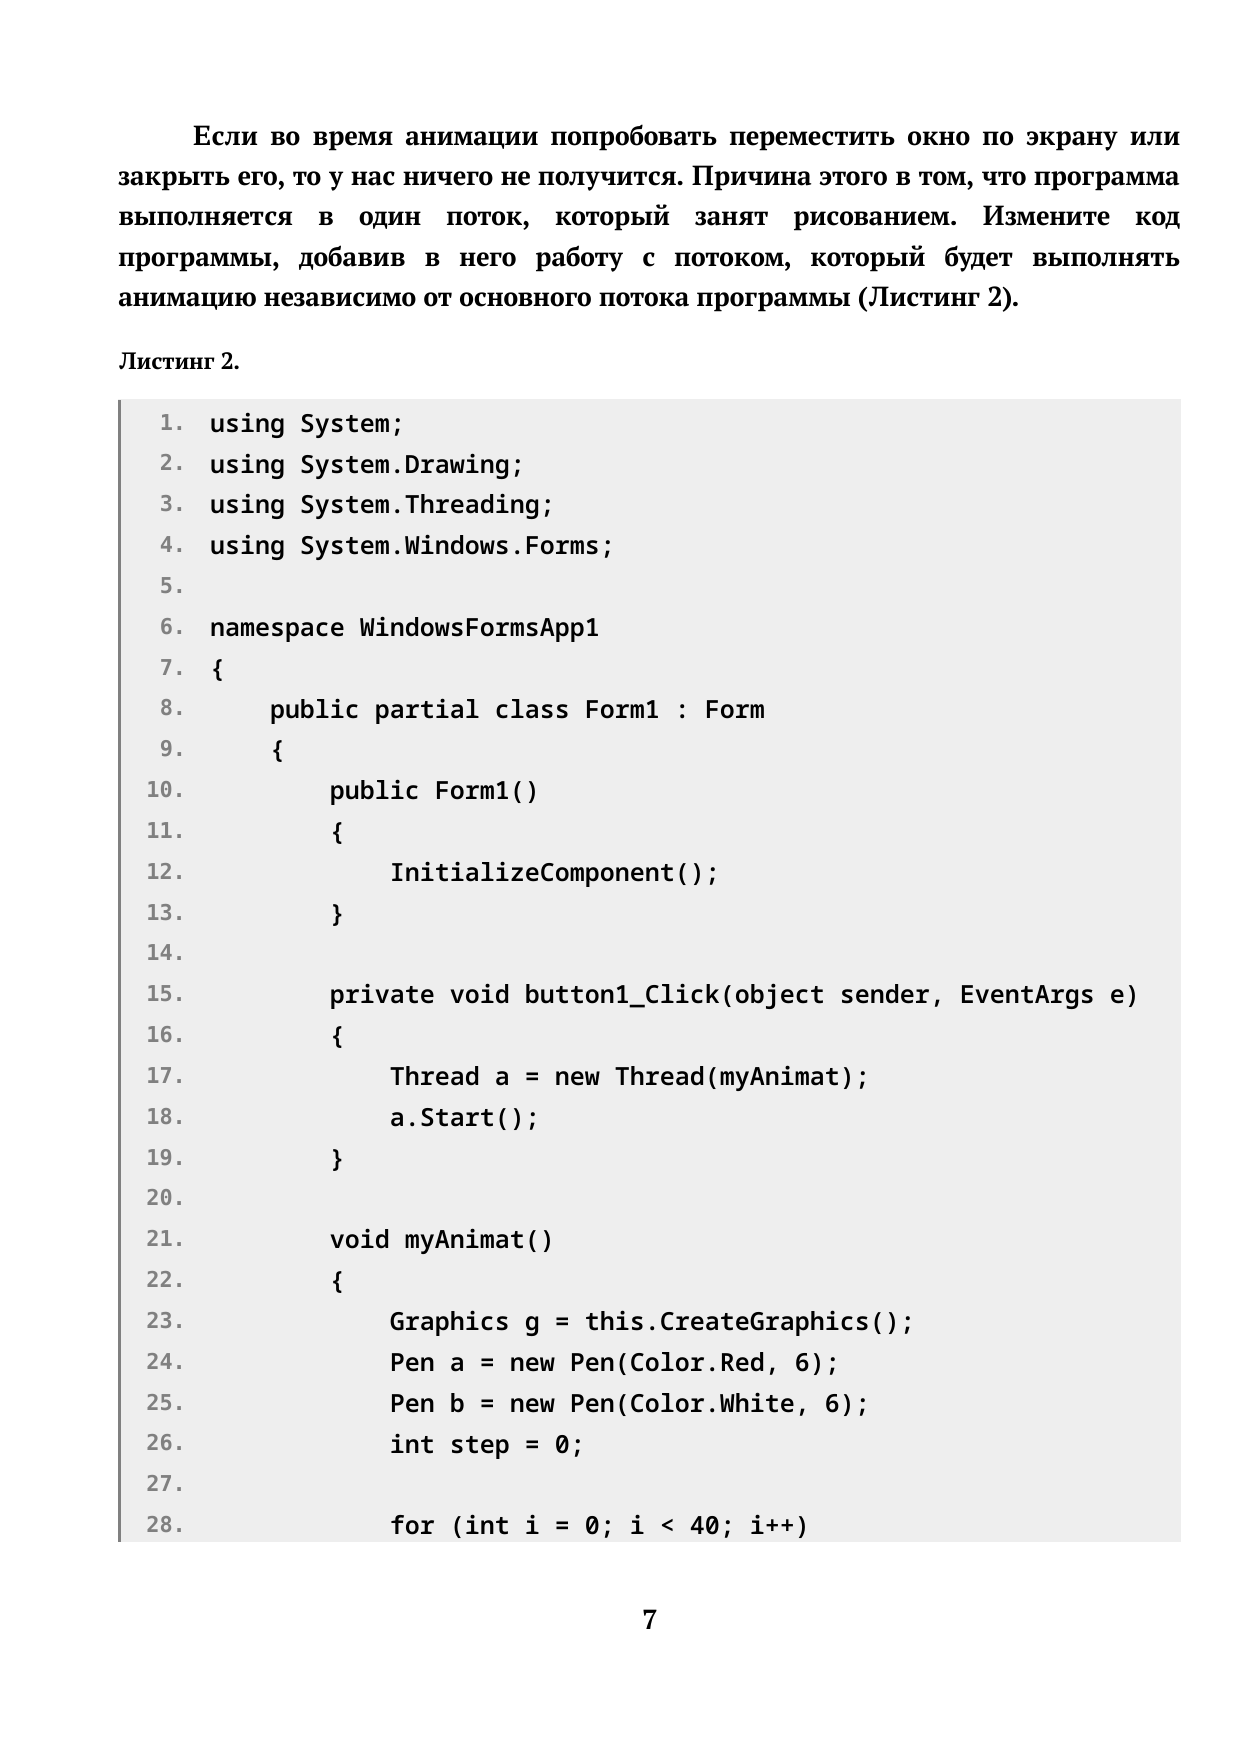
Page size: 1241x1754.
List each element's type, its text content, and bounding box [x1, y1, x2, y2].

list int step = 0; [121, 1420, 1181, 1460]
list using System.Drawing; [121, 440, 1181, 480]
list Thread a = new Thread(myAnimat); [121, 1053, 1181, 1093]
text Листинг 2. [118, 346, 1181, 375]
list using System.Windows.Forms; [121, 522, 1181, 562]
list Pen a = new Pen(Color.Red, 6); [121, 1339, 1181, 1379]
list { [121, 644, 1181, 684]
list } [121, 889, 1181, 929]
list { [121, 1257, 1181, 1297]
list public Form1() [121, 767, 1181, 807]
list for (int i = 0; i < 40; i++) [121, 1502, 1181, 1542]
list { [121, 808, 1181, 848]
list Pen b = new Pen(Color.White, 6); [121, 1379, 1181, 1419]
list a.Start(); [121, 1094, 1181, 1134]
list using System; [118, 399, 1181, 439]
list namespace WindowsFormsApp1 [121, 604, 1181, 644]
list { [121, 1012, 1181, 1052]
list public partial class Form1 : Form [121, 685, 1181, 725]
list InitializeComponent(); [121, 849, 1181, 889]
list } [121, 1134, 1181, 1174]
list void myAnimat() [121, 1216, 1181, 1256]
list { [121, 726, 1181, 766]
list private void button1_Click(object sender, EventArgs e) [121, 971, 1181, 1011]
list Graphics g = this.CreateGraphics(); [121, 1298, 1181, 1338]
text Если во время анимации попробовать переместить окно по экрану или закрыть его, то у нас ничего не получится. Причина этого в том, что программа выполняется в один поток, который занят рисованием. Измените код программы, добавив в него работу с потоком, который будет выполнять анимацию независимо от основного потока программы (Листинг 2). [118, 118, 1181, 312]
list using System.Threading; [121, 481, 1181, 521]
